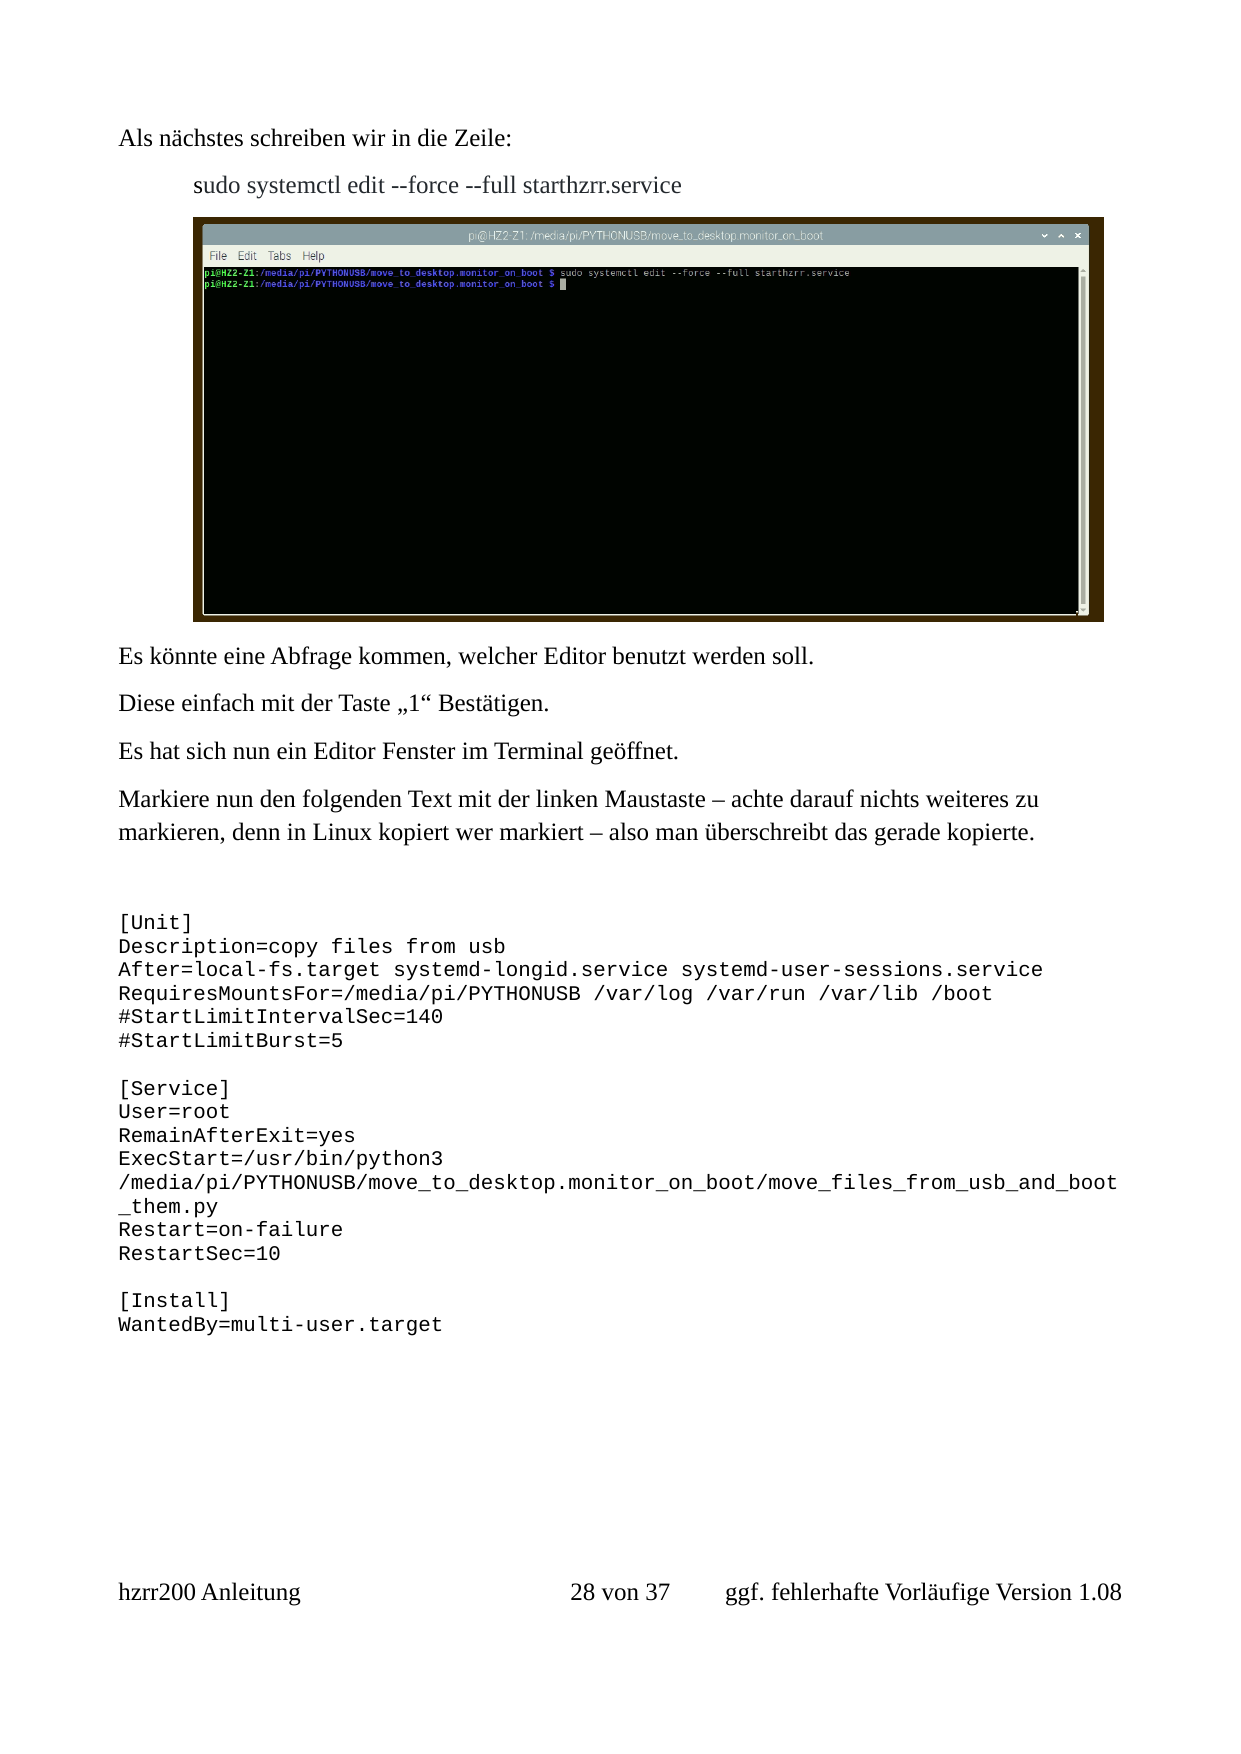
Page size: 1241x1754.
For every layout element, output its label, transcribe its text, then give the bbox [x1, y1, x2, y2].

text WantedBy=multi-user.target [118, 1314, 1122, 1338]
text #StartLimitBurst=5 [118, 1030, 1122, 1054]
text [Unit] [118, 912, 1122, 936]
text Es hat sich nun ein Editor Fenster im Terminal geöffnet. [118, 736, 1122, 765]
text Restart=on-failure [118, 1219, 1122, 1243]
text Es könnte eine Abfrage kommen, welcher Editor benutzt werden soll. [118, 641, 1122, 670]
text #StartLimitIntervalSec=140 [118, 1007, 1122, 1030]
text RequiresMountsFor=/media/pi/PYTHONUSB /var/log /var/run /var/lib /boot [118, 983, 1122, 1007]
text RestartSec=10 [118, 1243, 1122, 1267]
text After=local-fs.target systemd-longid.service systemd-user-sessions.service [118, 959, 1122, 983]
text sudo systemctl edit --force --full starthzrr.service [118, 170, 1122, 199]
text [Install] [118, 1290, 1122, 1314]
text Markiere nun den folgenden Text mit der linken Maustaste – achte darauf nichts weiteres zu markieren, denn in Linux kopiert wer markiert – also man überschreibt das gerade kopierte. [118, 784, 1122, 846]
text RemainAfterExit=yes [118, 1125, 1122, 1148]
text Diese einfach mit der Taste „1“ Bestätigen. [118, 688, 1122, 717]
text ExecStart=/usr/bin/python3 /media/pi/PYTHONUSB/move_to_desktop.monitor_on_boot/move_files_from_usb_and_boot_them.py [118, 1148, 1122, 1219]
picture [193, 217, 1104, 622]
text [Service] [118, 1077, 1122, 1101]
text Description=copy files from usb [118, 936, 1122, 959]
text User=root [118, 1101, 1122, 1125]
text Als nächstes schreiben wir in die Zeile: [118, 123, 1122, 151]
